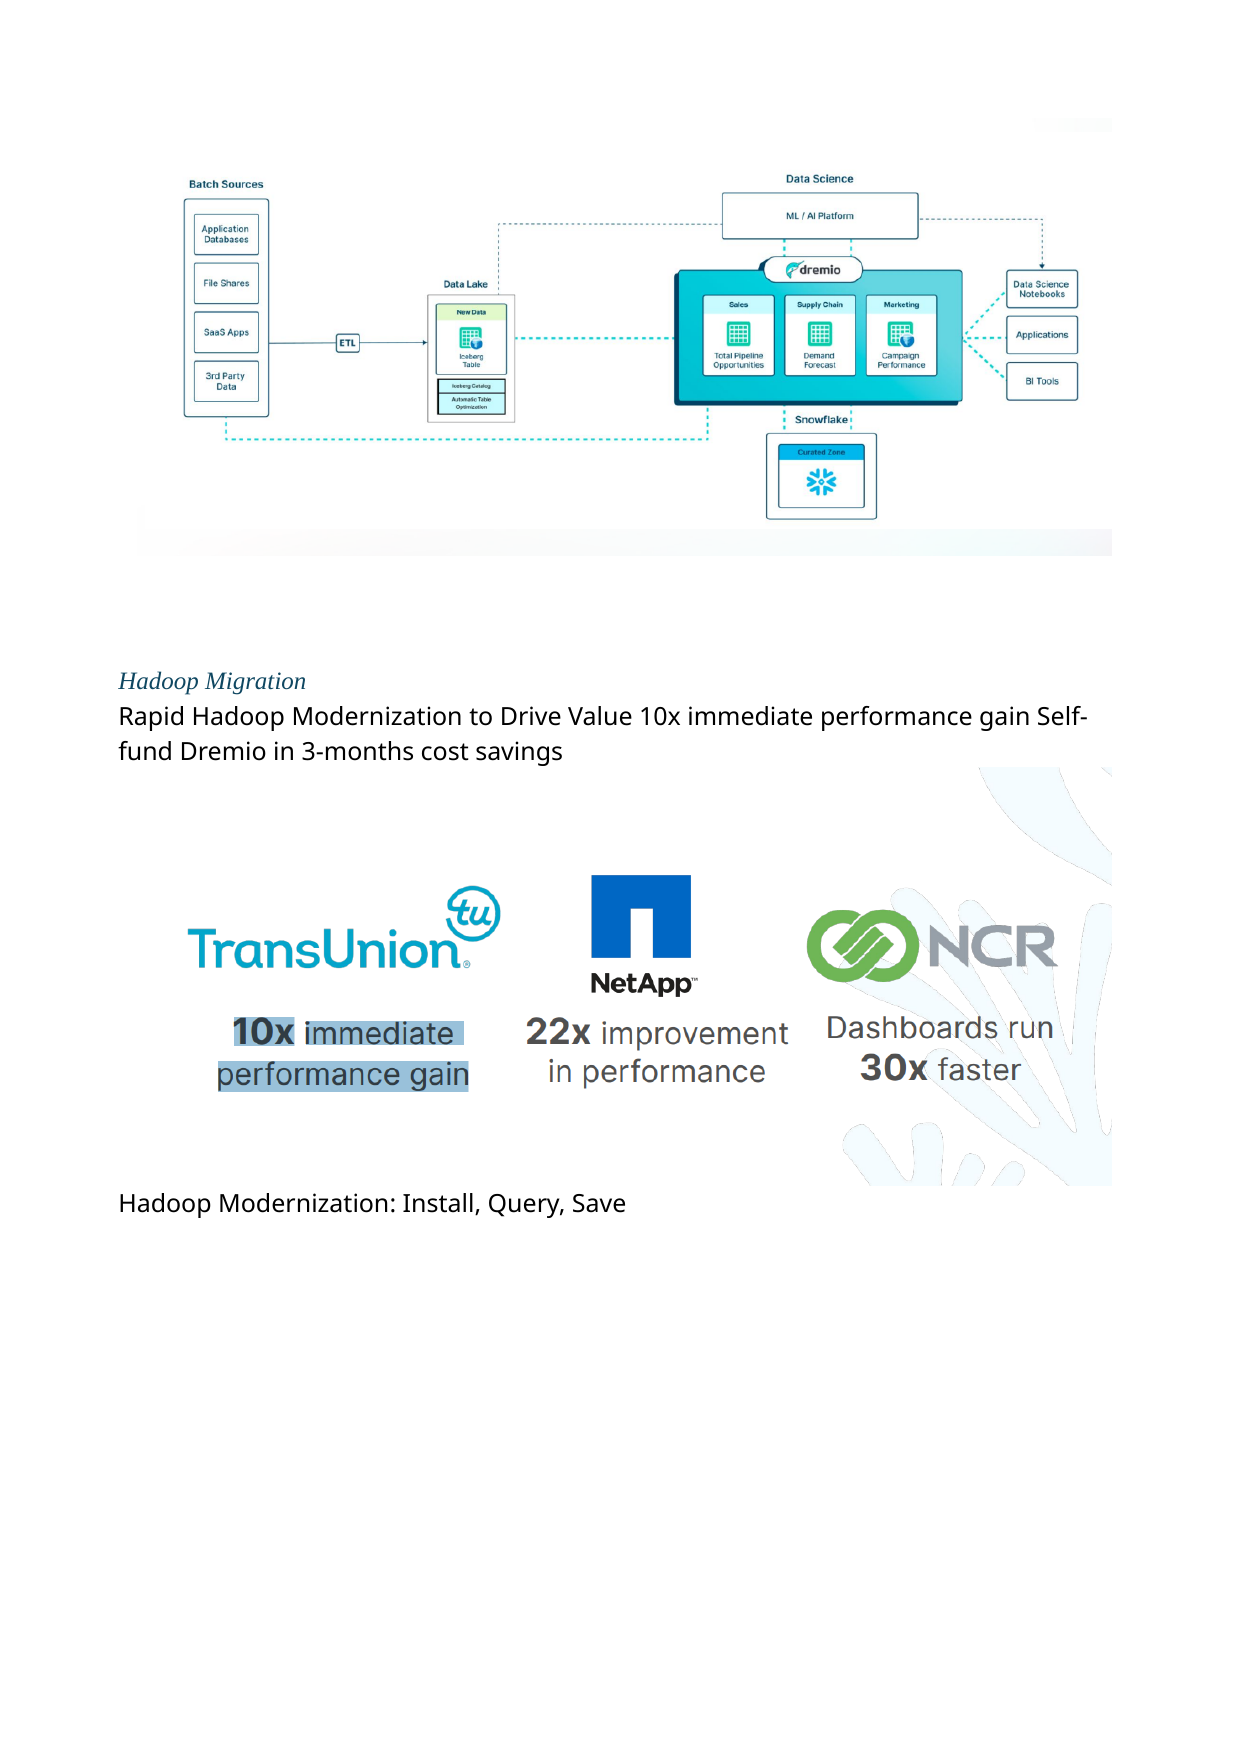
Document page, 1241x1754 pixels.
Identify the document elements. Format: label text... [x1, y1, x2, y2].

text Hadoop Modernization: Install, Query, Save [118, 767, 1122, 1220]
picture [137, 767, 1112, 1186]
subtitle Hadoop Migration [118, 666, 1122, 695]
text Rapid Hadoop Modernization to Drive Value 10x immediate performance gain Self-fund Dremio in 3-months cost savings [118, 699, 1122, 767]
picture [137, 118, 1112, 556]
